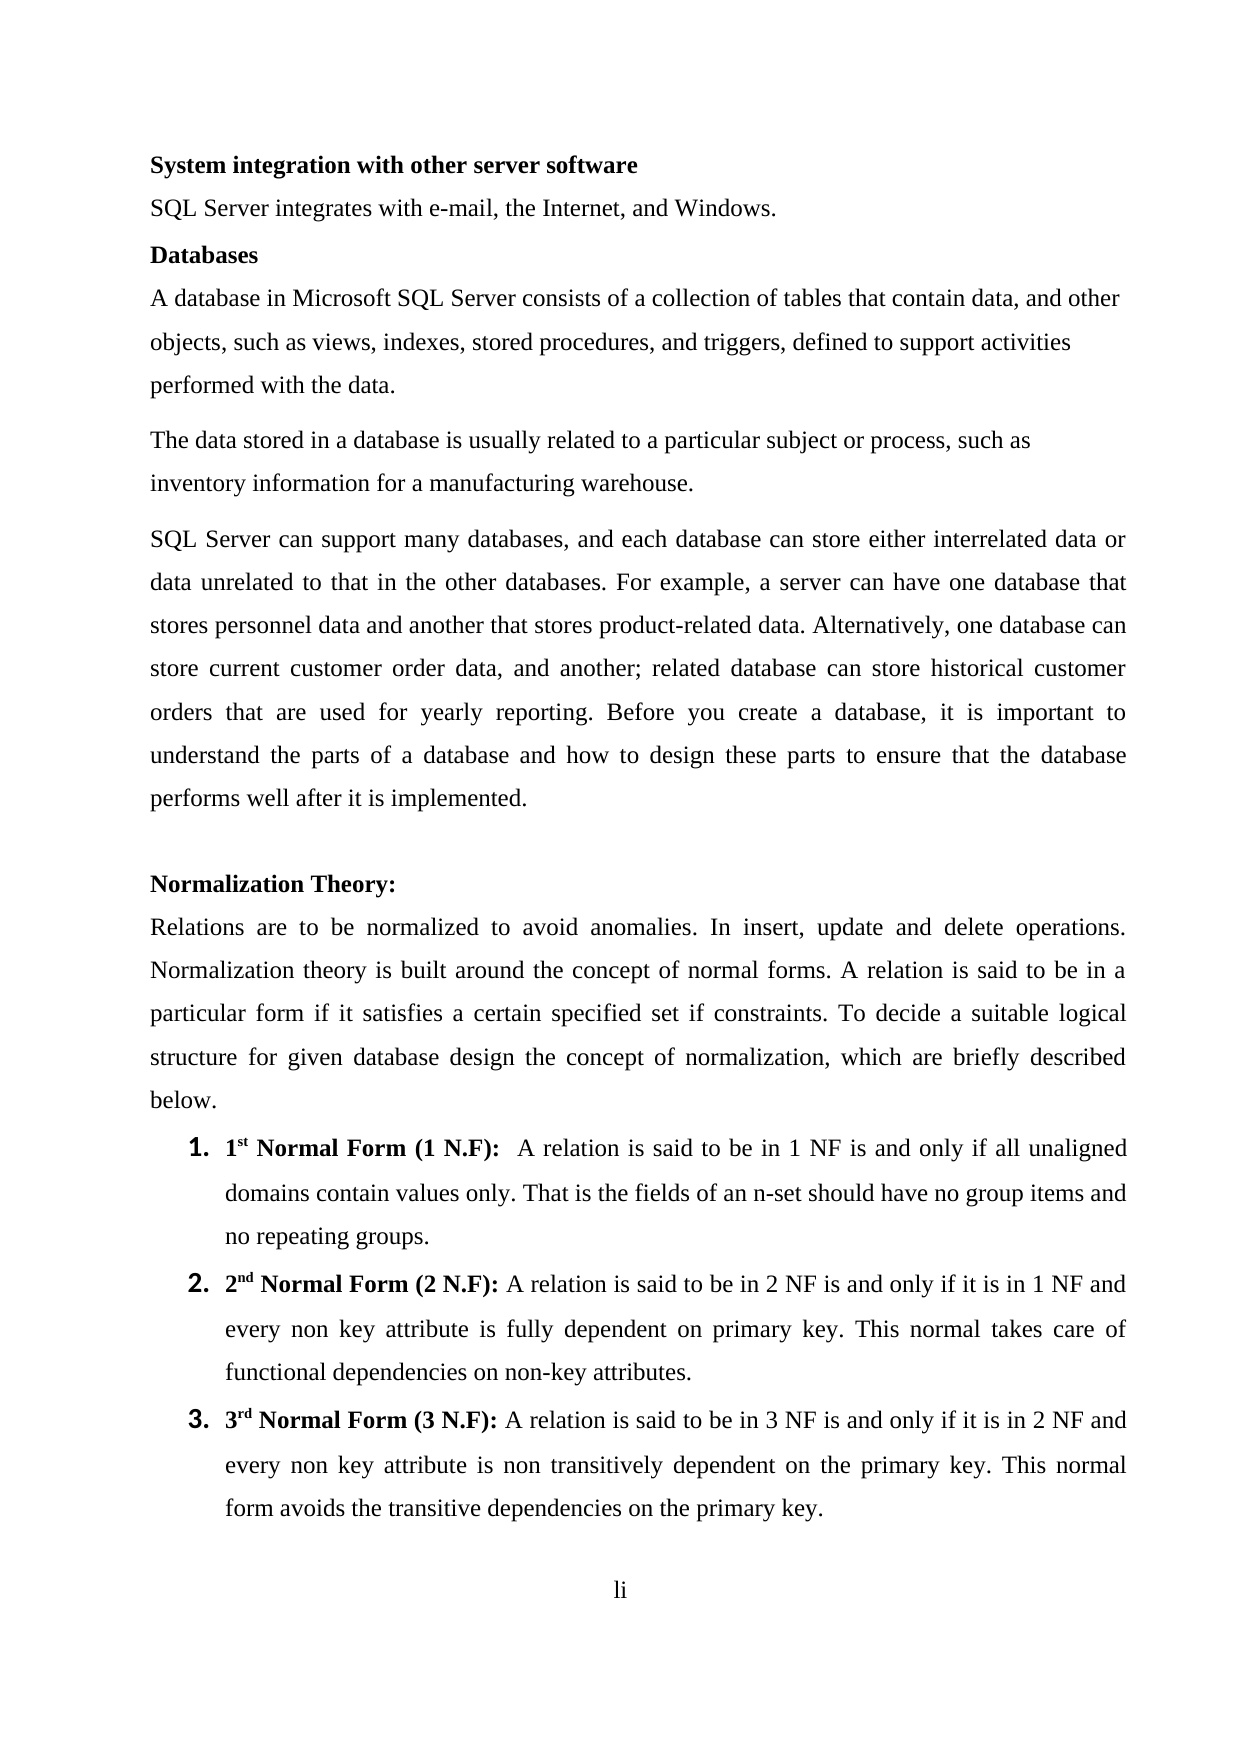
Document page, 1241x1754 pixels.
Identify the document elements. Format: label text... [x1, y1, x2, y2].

text Normalization Theory: [150, 869, 1128, 898]
text The data stored in a database is usually related to a particular subject or process, such as inventory information for a manufacturing warehouse. [150, 425, 1128, 497]
subtitle Databases [150, 240, 1128, 269]
list 3rd Normal Form (3 N.F): A relation is said to be in 3 NF is and only if it is in 2 NF and every non key attribute is non transitively dependent on the primary key. This normal form avoids the transitive dependencies on the primary key. [187, 1400, 1128, 1522]
subtitle System integration with other server software [150, 150, 1128, 179]
text SQL Server integrates with e-mail, the Internet, and Windows. [150, 193, 1128, 222]
list 2nd Normal Form (2 N.F): A relation is said to be in 2 NF is and only if it is in 1 NF and every non key attribute is fully dependent on primary key. This normal takes care of functional dependencies on non-key attributes. [187, 1264, 1128, 1386]
text SQL Server can support many databases, and each database can store either interrelated data or data unrelated to that in the other databases. For example, a server can have one database that stores personnel data and another that stores product-related data. Alternatively, one database can store current customer order data, and another; related database can store historical customer orders that are used for yearly reporting. Before you create a database, it is important to understand the parts of a database and how to design these parts to ensure that the database performs well after it is implemented. [150, 524, 1128, 812]
list 1st Normal Form (1 N.F): A relation is said to be in 1 NF is and only if all unaligned domains contain values only. That is the fields of an n-set should have no group items and no repeating groups. [187, 1128, 1128, 1250]
text A database in Microsoft SQL Server consists of a collection of tables that contain data, and other objects, such as views, indexes, stored procedures, and triggers, defined to support activities performed with the data. [150, 283, 1128, 398]
text Relations are to be normalized to avoid anomalies. In insert, update and delete operations. Normalization theory is built around the concept of normal forms. A relation is said to be in a particular form if it satisfies a certain specified set if constraints. To decide a suitable logical structure for given database design the concept of normalization, which are briefly described below. [150, 912, 1128, 1113]
